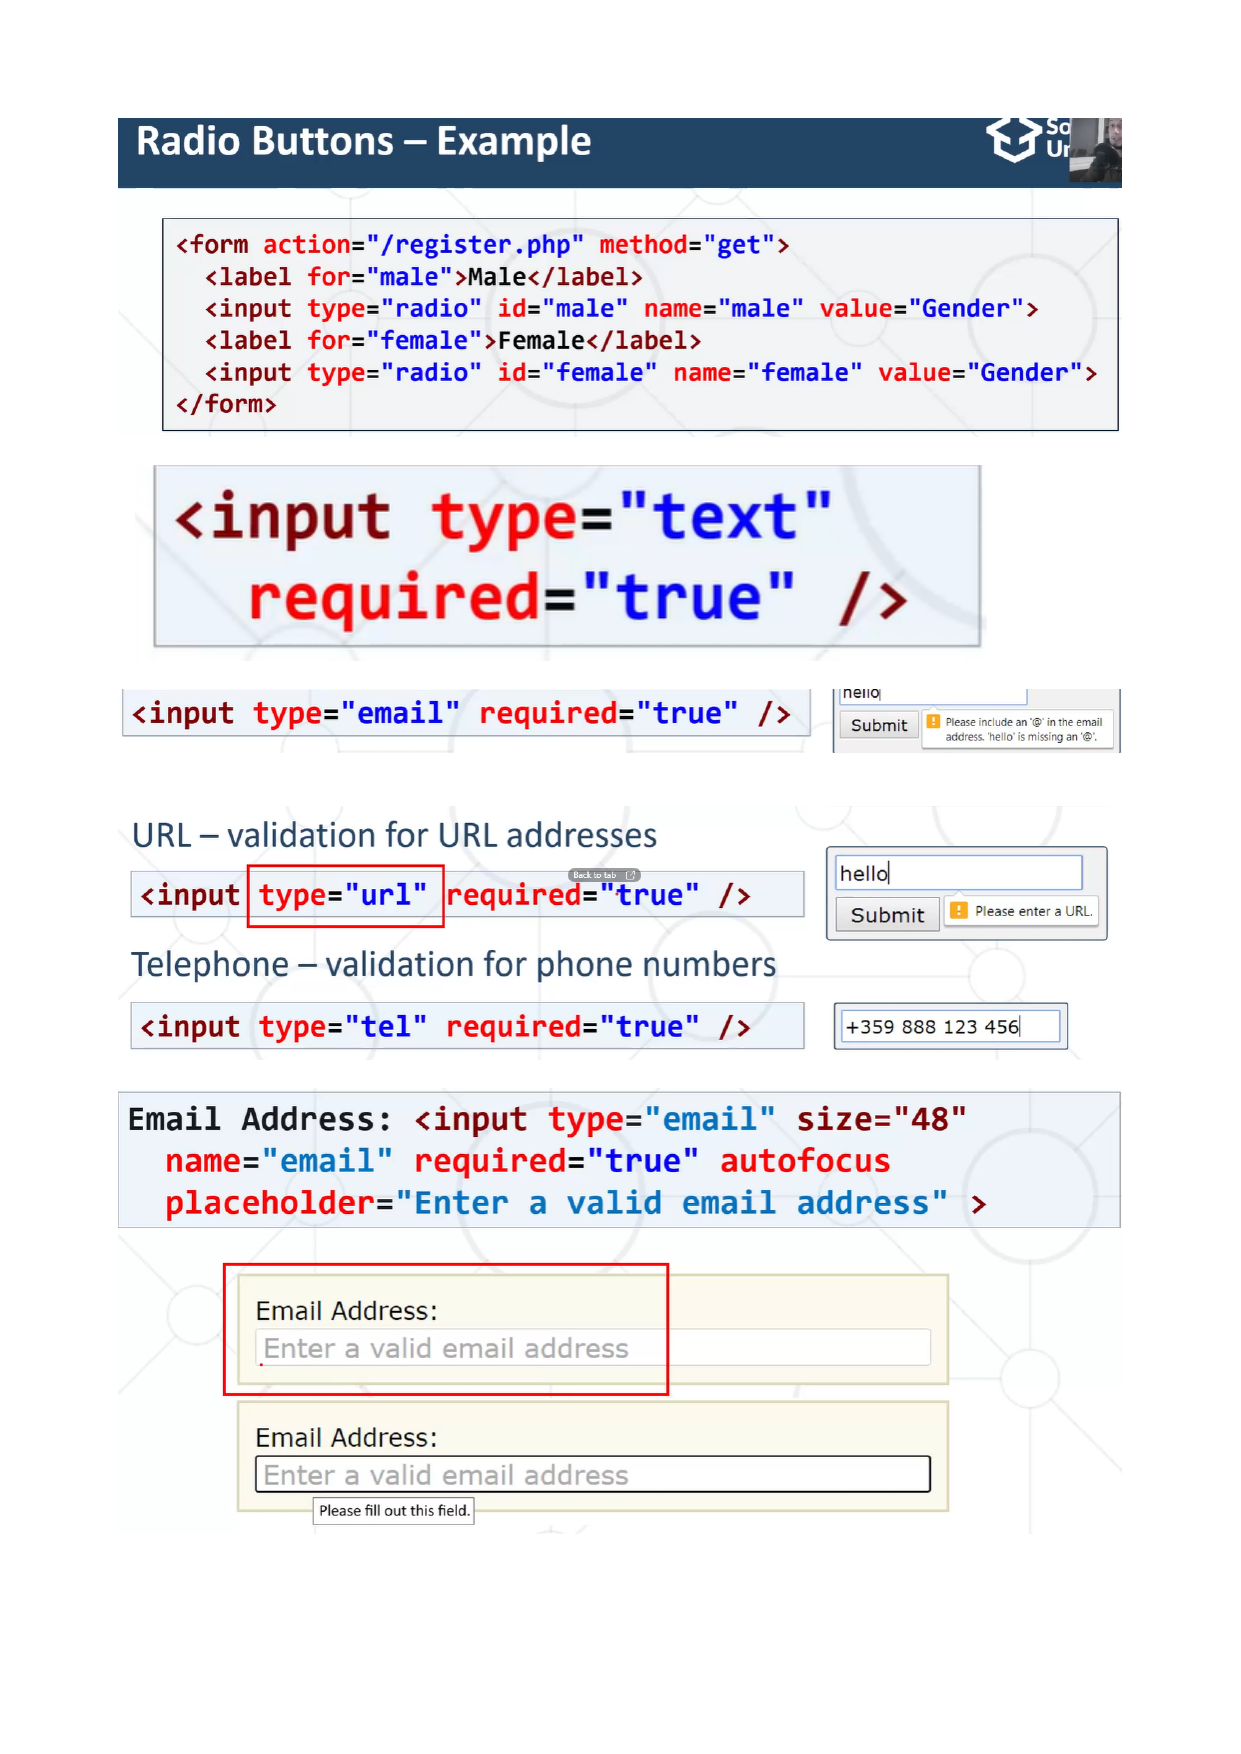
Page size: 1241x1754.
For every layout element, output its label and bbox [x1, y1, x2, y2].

picture [118, 1088, 1122, 1534]
picture [118, 118, 1122, 437]
picture [118, 689, 1122, 753]
picture [118, 806, 1122, 1060]
picture [135, 465, 987, 661]
